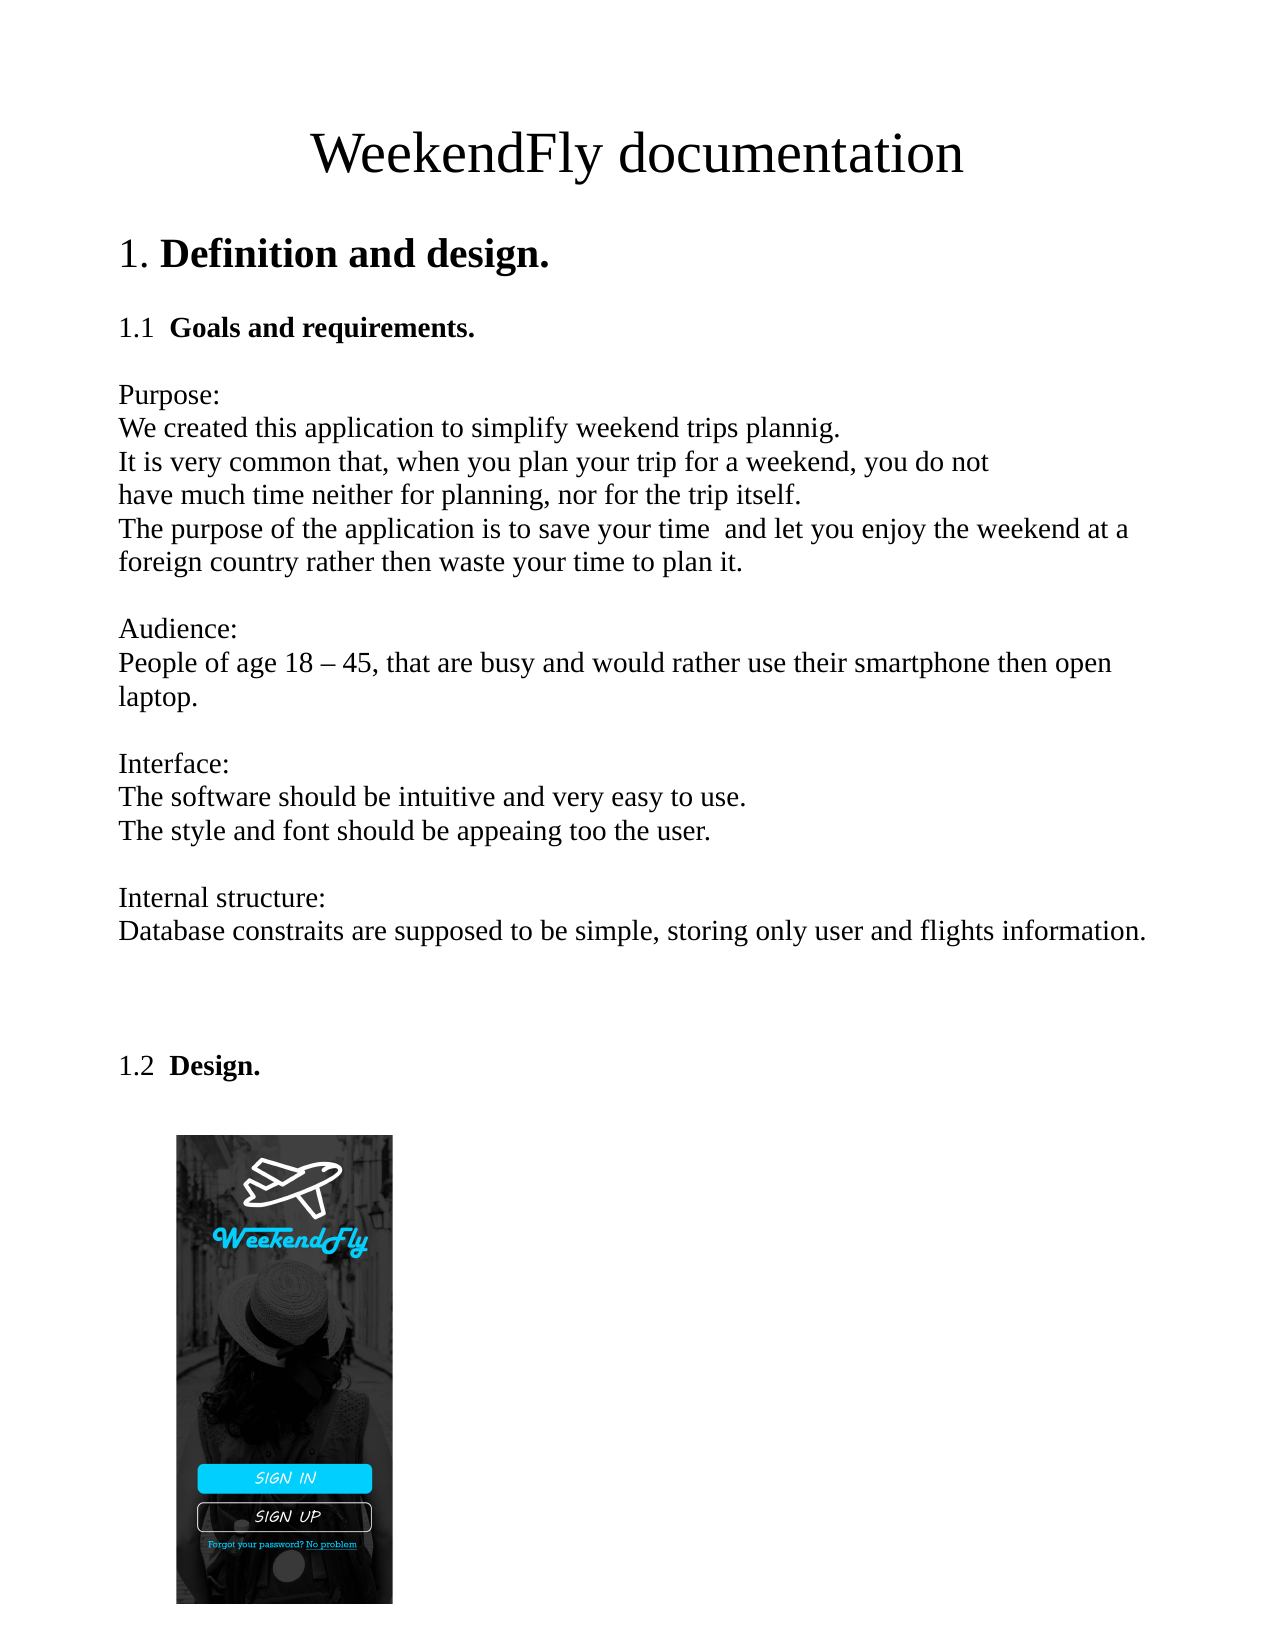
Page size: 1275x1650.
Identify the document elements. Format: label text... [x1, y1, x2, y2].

text It is very common that, when you plan your trip for a weekend, you do not [118, 444, 1157, 477]
text 1. Definition and design. [118, 228, 1157, 276]
text People of age 18 – 45, that are busy and would rather use their smartphone then open [118, 645, 1157, 679]
text Database constraits are supposed to be simple, storing only user and flights information. [118, 913, 1157, 947]
text Purpose: [118, 377, 1157, 410]
text Audience: [118, 612, 1157, 645]
text Internal structure: [118, 880, 1157, 913]
text The software should be intuitive and very easy to use. [118, 779, 1157, 813]
text have much time neither for planning, nor for the trip itself. [118, 477, 1157, 511]
text The style and font should be appeaing too the user. [118, 813, 1157, 846]
text 1.1 Goals and requirements. [118, 310, 1157, 343]
text laptop. [118, 679, 1157, 712]
picture [97, 1135, 449, 1604]
text 1.2 Design. [118, 1048, 1157, 1081]
text We created this application to simplify weekend trips plannig. [118, 410, 1157, 444]
text The purpose of the application is to save your time and let you enjoy the weekend at a foreign country rather then waste your time to plan it. [118, 511, 1157, 578]
text Interface: [118, 746, 1157, 779]
text WeekendFly documentation [118, 118, 1157, 185]
